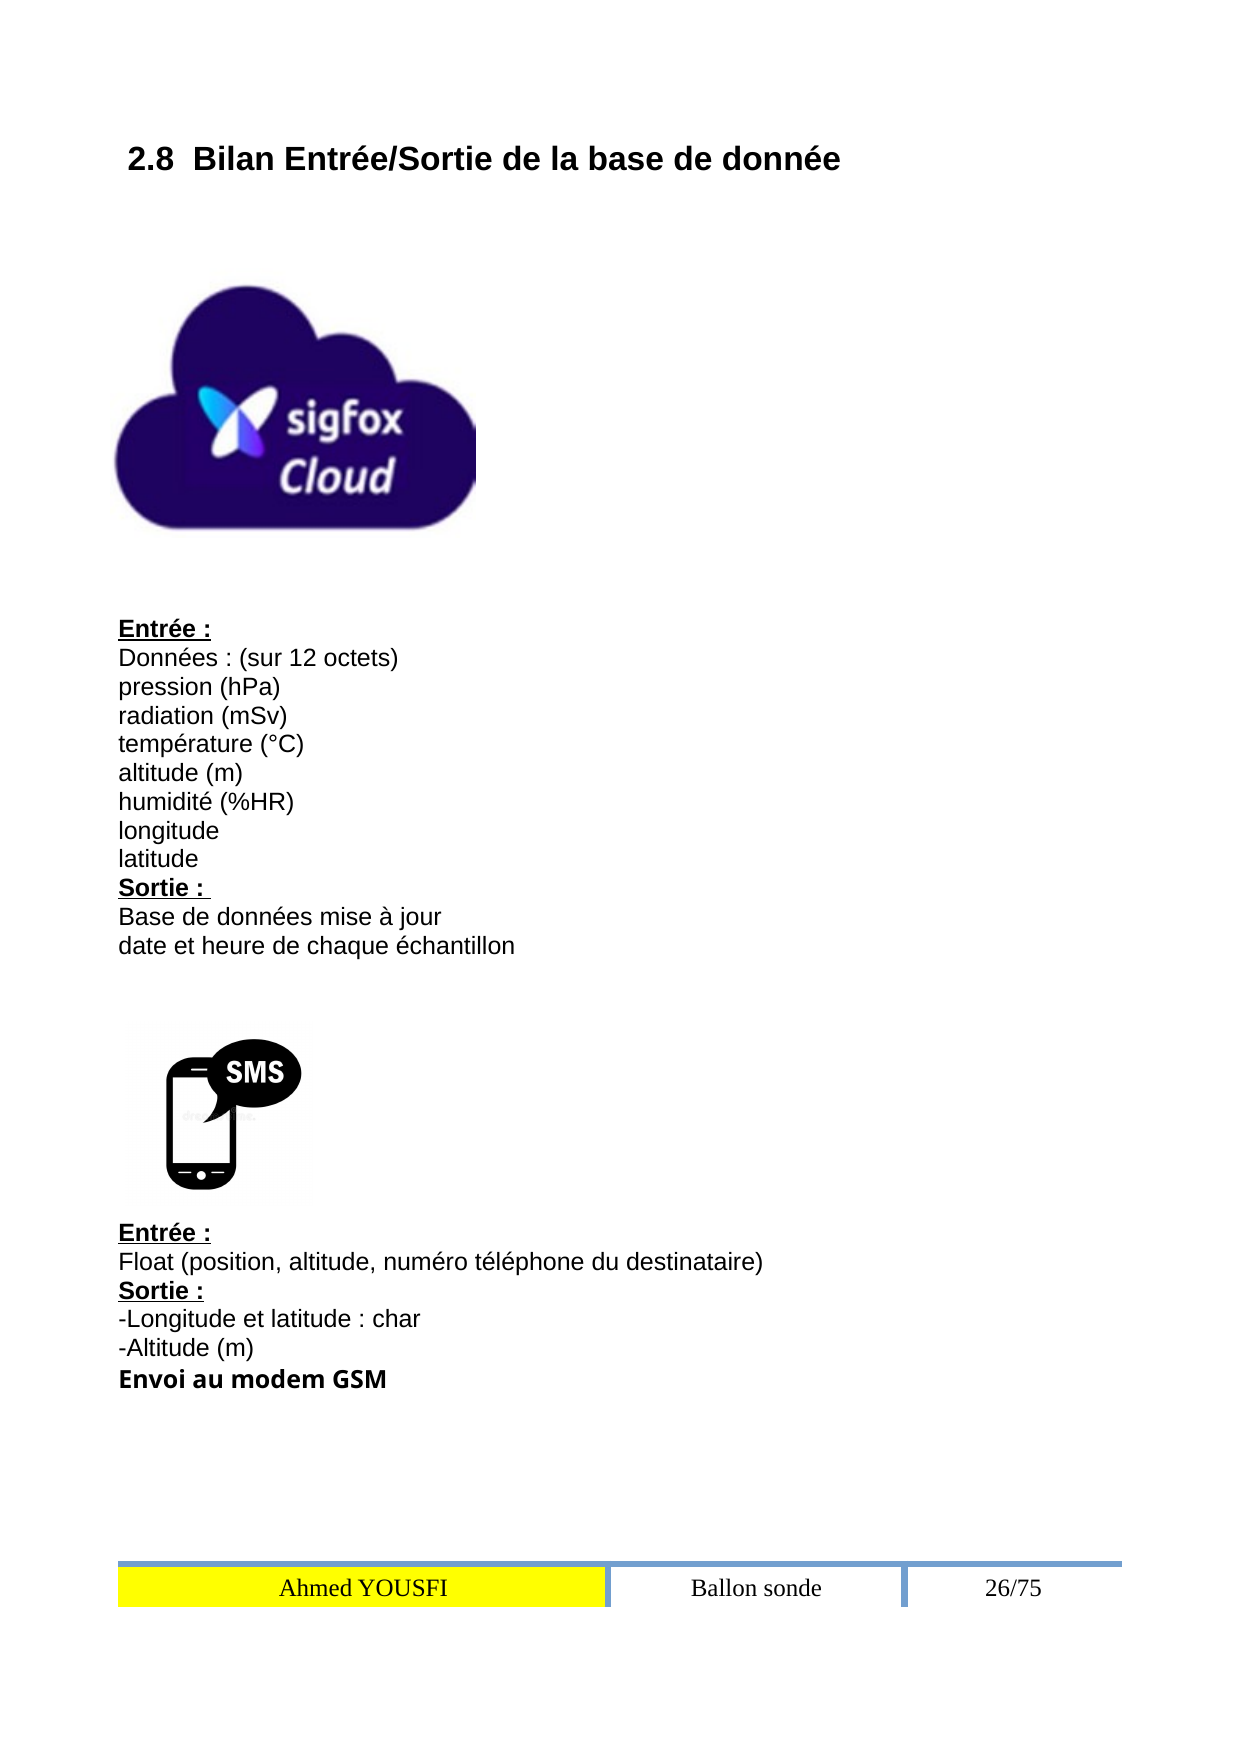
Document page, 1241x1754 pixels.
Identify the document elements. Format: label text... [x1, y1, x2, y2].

text Entrée : [118, 1218, 1122, 1247]
text latitude [118, 844, 1122, 873]
text -Longitude et latitude : char [118, 1304, 1122, 1333]
text température (°C) [118, 729, 1122, 758]
text Sortie : [118, 873, 1122, 902]
text radiation (mSv) [118, 701, 1122, 729]
text Sortie : [118, 1276, 1122, 1304]
subtitle Bilan Entrée/Sortie de la base de donnée [118, 139, 1122, 178]
text longitude [118, 816, 1122, 844]
text date et heure de chaque échantillon [118, 931, 1122, 959]
text Base de données mise à jour [118, 902, 1122, 931]
text Entrée : [118, 614, 1122, 643]
text humidité (%HR) [118, 787, 1122, 816]
picture [110, 268, 476, 538]
picture [125, 1021, 313, 1206]
text -Altitude (m) [118, 1333, 1122, 1362]
text Données : (sur 12 octets) [118, 643, 1122, 672]
text Float (position, altitude, numéro téléphone du destinataire) [118, 1247, 1122, 1276]
text altitude (m) [118, 758, 1122, 787]
text pression (hPa) [118, 672, 1122, 701]
text Envoi au modem GSM [118, 1362, 1122, 1396]
